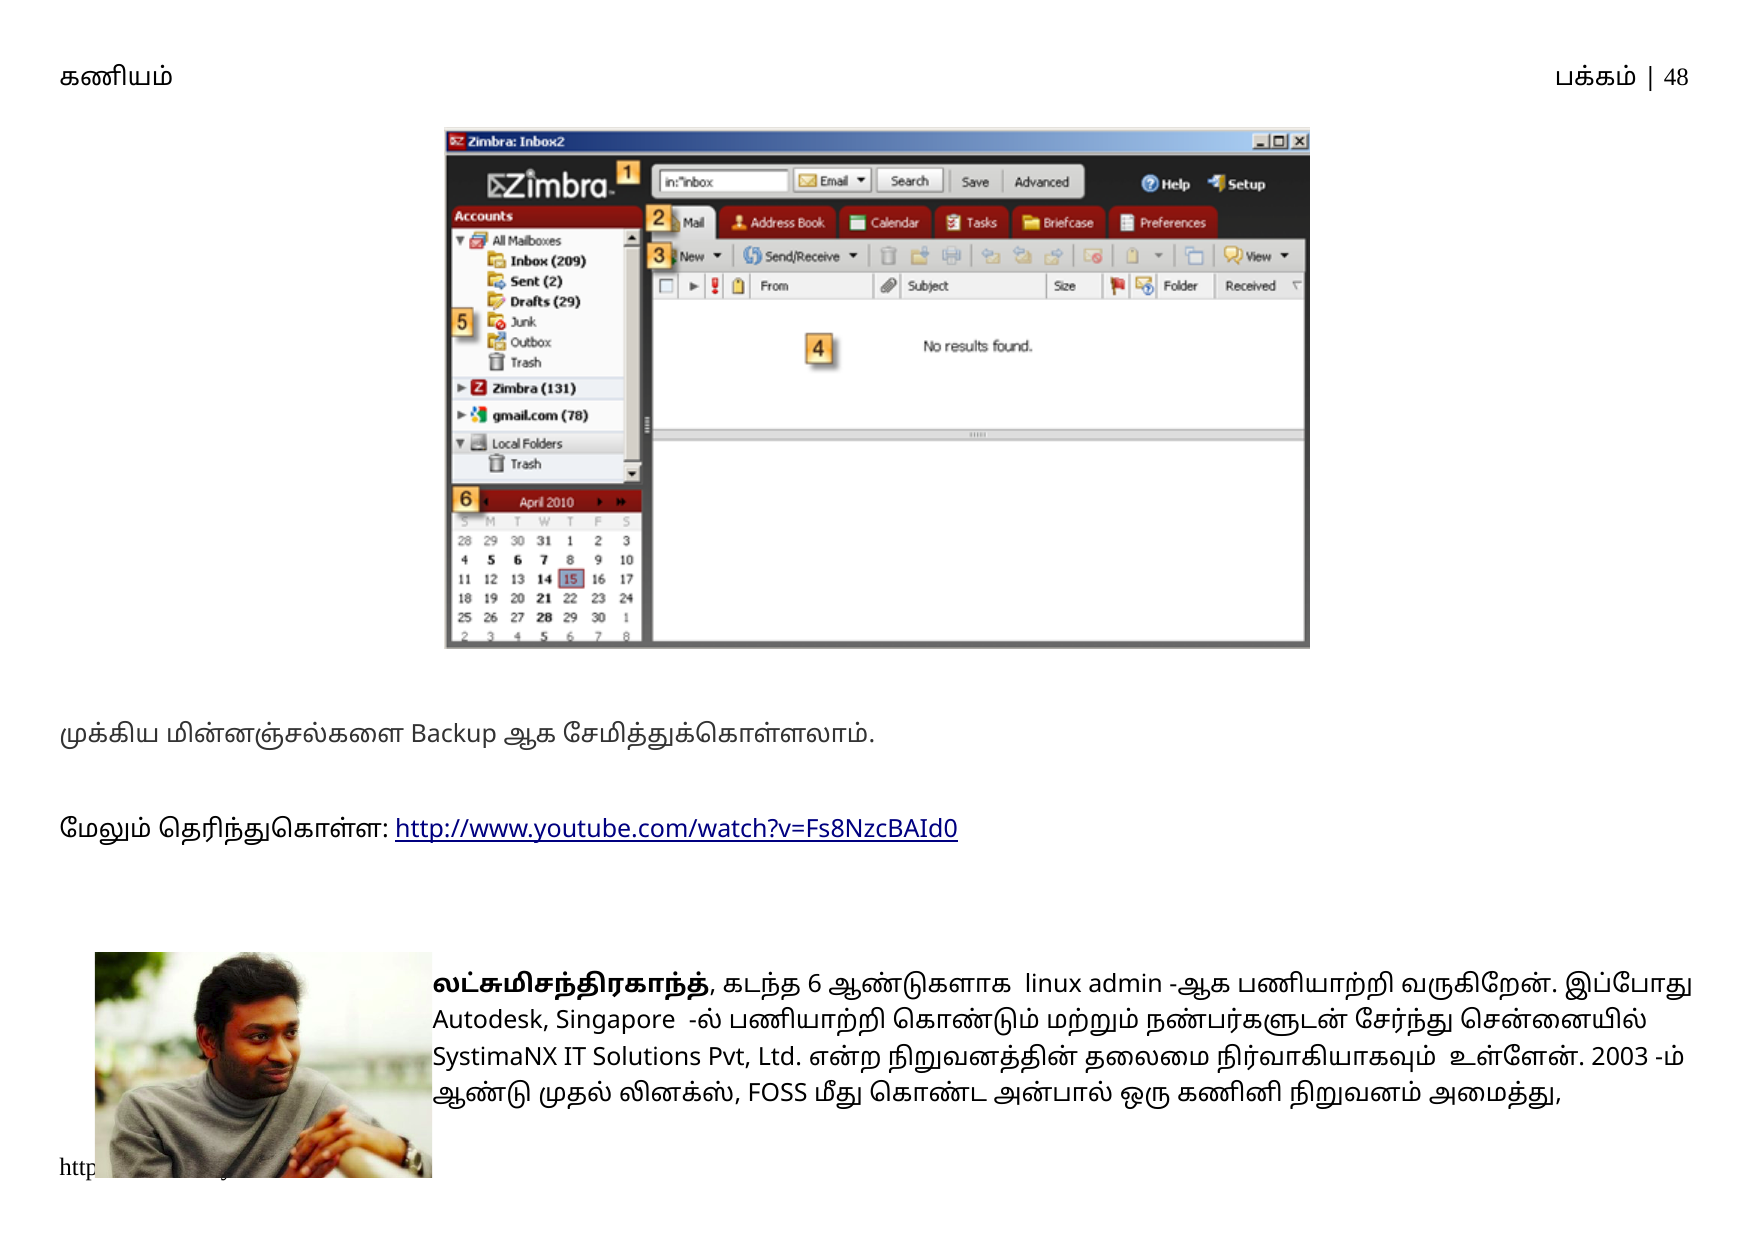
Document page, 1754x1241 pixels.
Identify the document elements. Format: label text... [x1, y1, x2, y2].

text மேலும் தெரிந்துகொள்ள: http://www.youtube.com/watch?v=Fs8NzcBAId0 [59, 811, 1695, 848]
text முக்கிய மின்னஞ்சல்களை Backup ஆக சேமித்துக்கொள்ளலாம். [59, 716, 1695, 753]
subtitle லட்சுமிசந்திரகாந்த், கடந்த 6 ஆண்டுகளாக linux admin -ஆக பணியாற்றி வருகிறேன். இப்போது Autodesk, Singapore -ல் பணியாற்றி கொண்டும் மற்றும் நண்பர்களுடன் சேர்ந்து சென்னையில் SystimaNX IT Solutions Pvt, Ltd. என்ற நிறுவனத்தின் தலைமை நிர்வாகியாகவும் உள்ளேன். 2003 -ம் ஆண்டு முதல் லினக்ஸ், FOSS மீது கொண்ட அன்பால் ஒரு கணினி நிறுவனம் அமைத்து, [433, 966, 1695, 1110]
picture [94, 952, 433, 1178]
picture [444, 127, 1310, 649]
